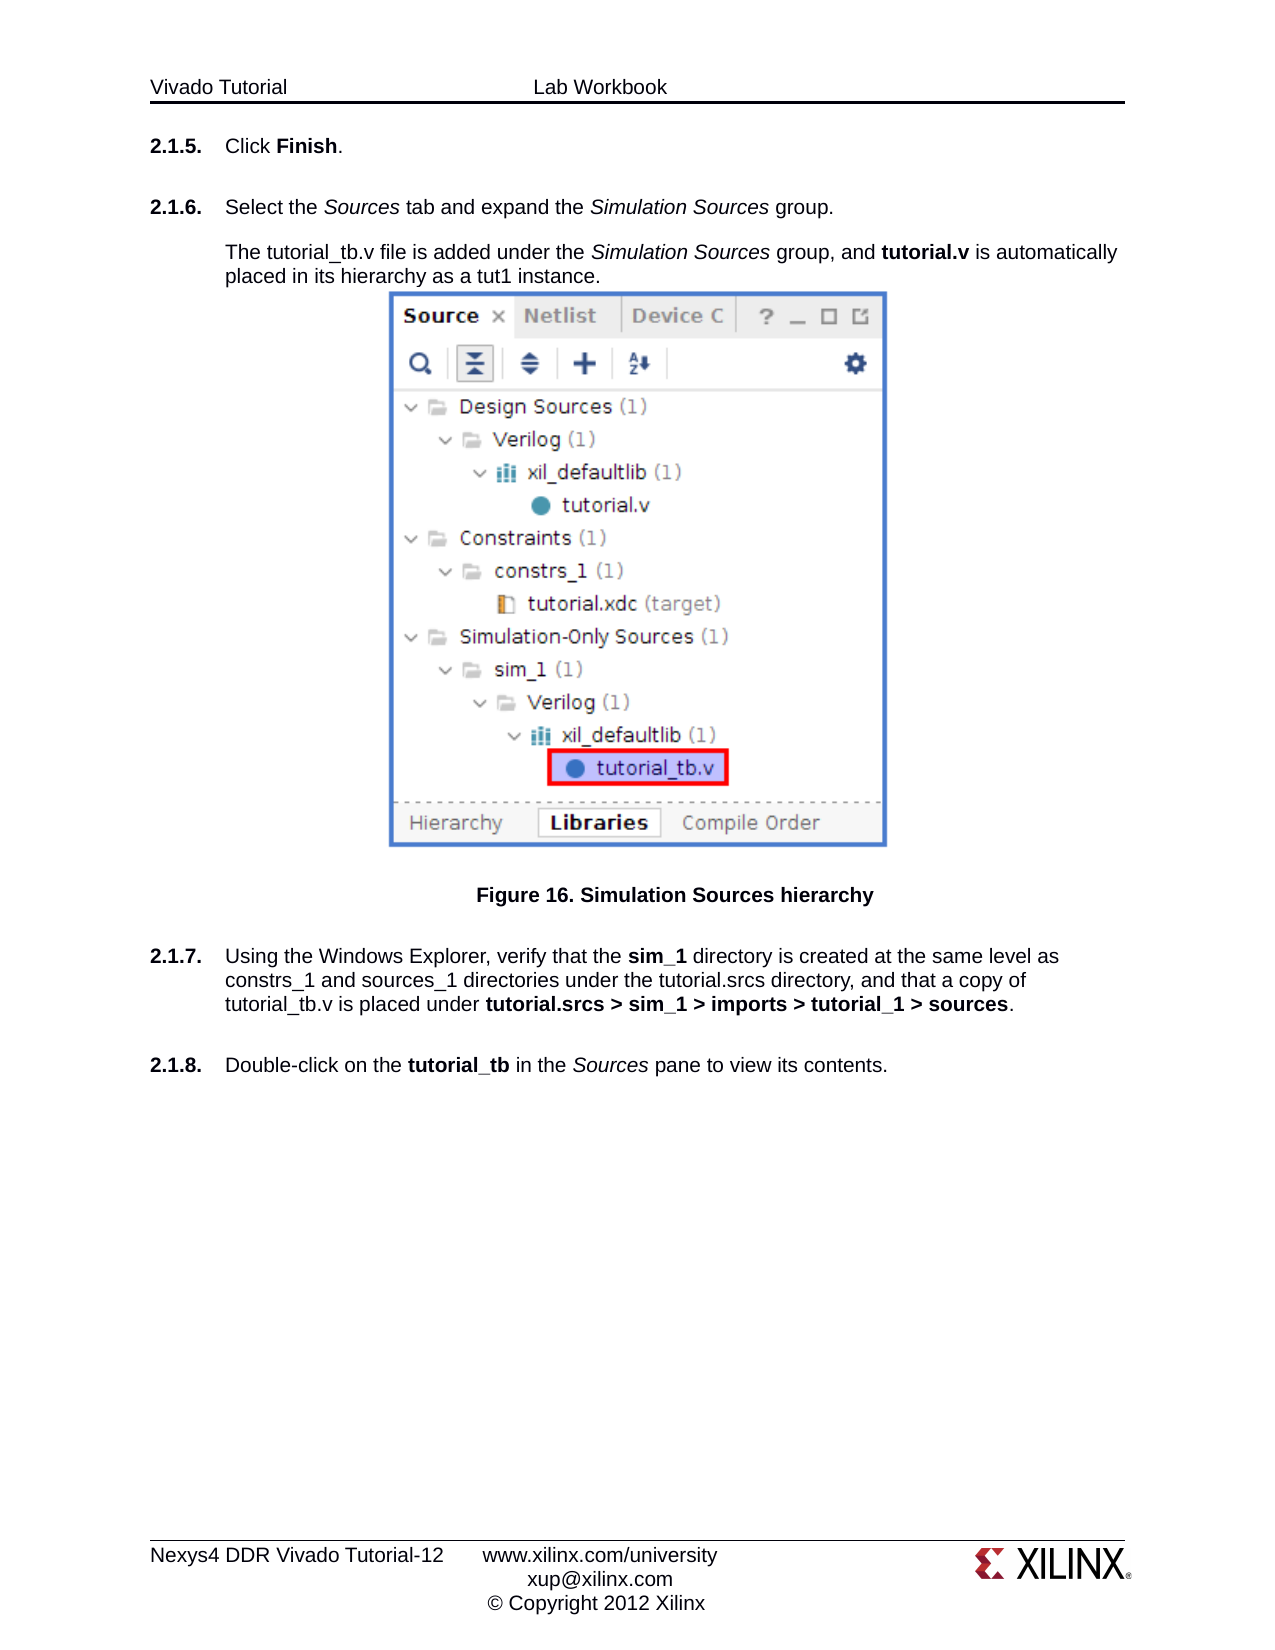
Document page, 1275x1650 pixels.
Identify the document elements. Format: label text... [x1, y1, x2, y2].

list Using the Windows Explorer, verify that the sim_1 directory is created at the same level as constrs_1 and sources_1 directories under the tutorial.srcs directory, and that a copy of tutorial_tb.v is placed under tutorial.srcs > sim_1 > imports > tutorial_1 > sources. [150, 944, 1125, 1016]
list Double-click on the tutorial_tb in the Sources pane to view its contents. [150, 1053, 1125, 1077]
picture [975, 1548, 1132, 1579]
picture [383, 287, 892, 855]
text The tutorial_tb.v file is added under the Simulation Sources group, and tutorial.v is automatically placed in its hierarchy as a tut1 instance. [225, 240, 1125, 288]
list Select the Sources tab and expand the Simulation Sources group. [150, 195, 1125, 219]
text Figure 16. Simulation Sources hierarchy [225, 882, 1125, 906]
list Click Finish. [150, 133, 1125, 157]
